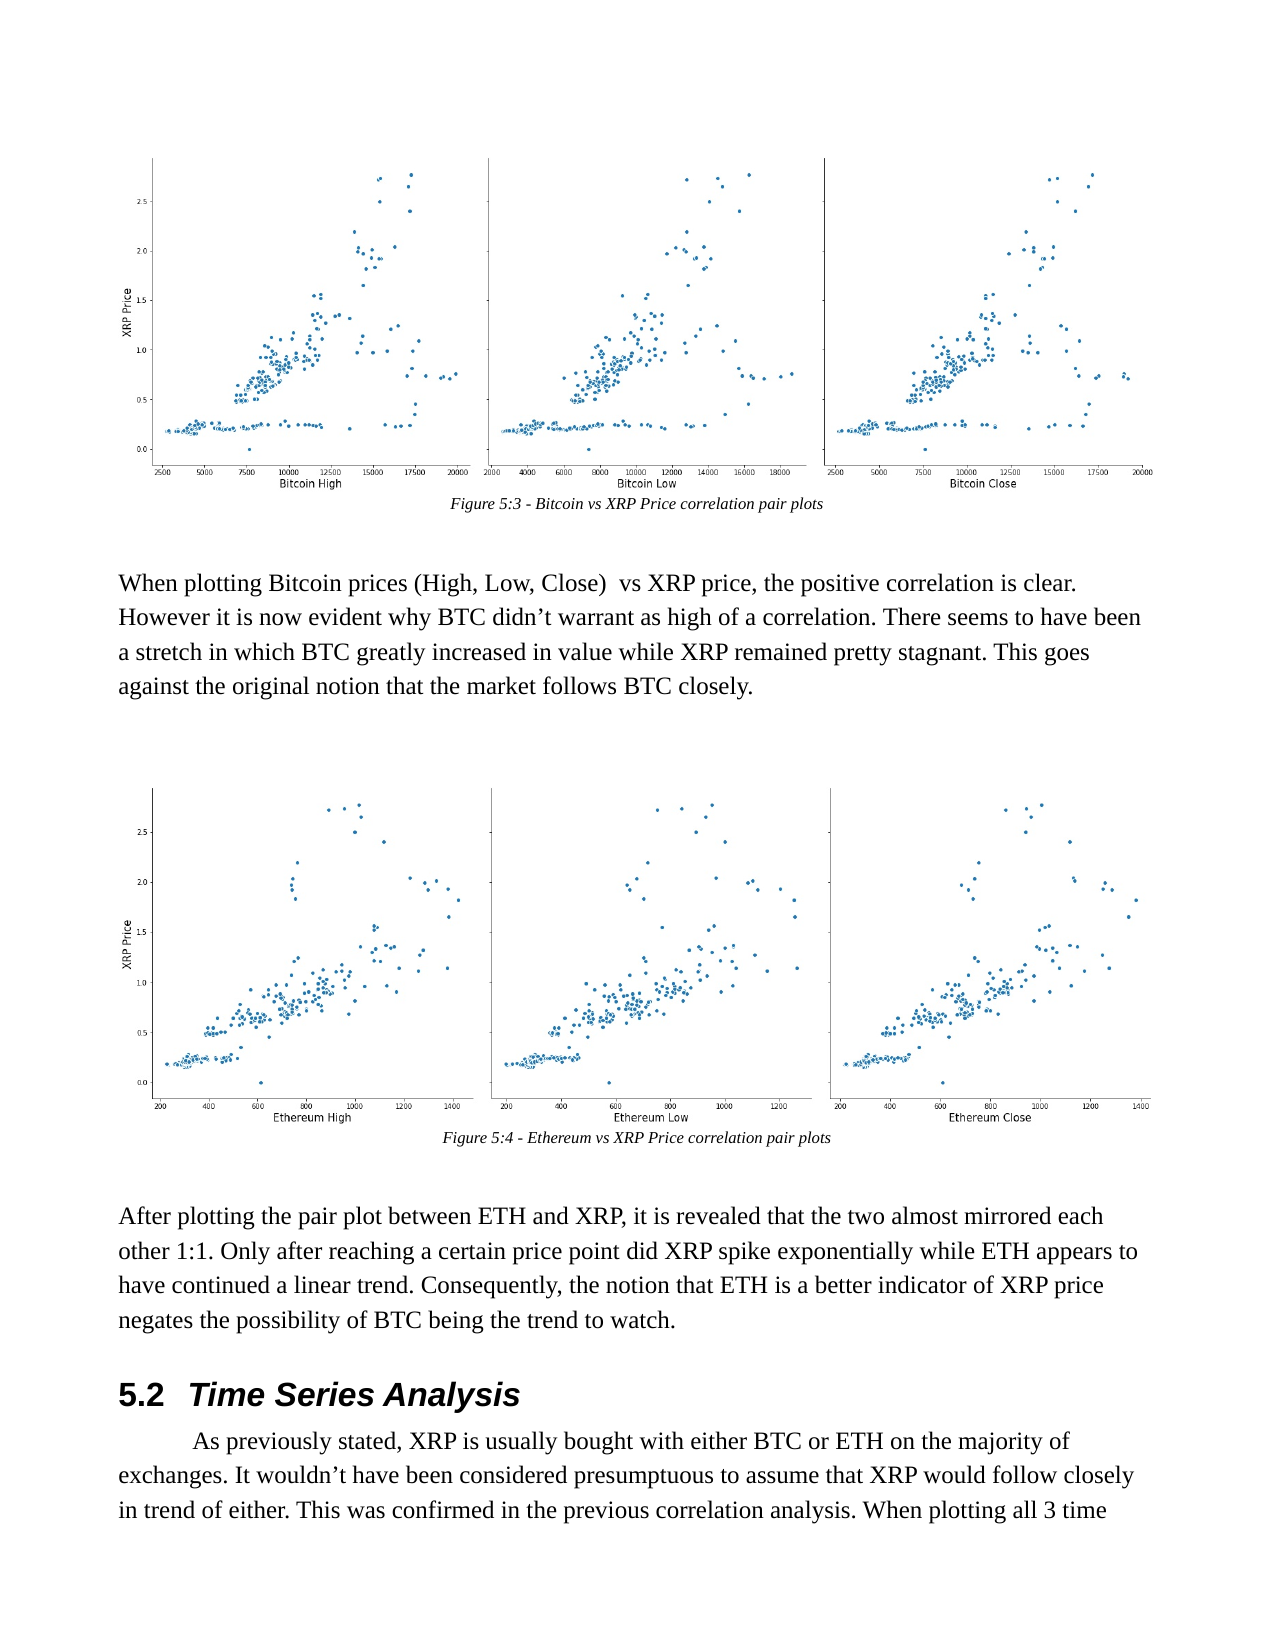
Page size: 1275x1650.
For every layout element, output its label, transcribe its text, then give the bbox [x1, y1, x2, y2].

text After plotting the pair plot between ETH and XRP, it is revealed that the two almost mirrored each other 1:1. Only after reaching a certain price point did XRP spike exponentially while ETH appears to have continued a linear trend. Consequently, the notion that ETH is a better indicator of XRP price negates the possibility of BTC being the trend to watch. [118, 1201, 1157, 1333]
picture [118, 151, 1157, 494]
text Figure 5:4 - Ethereum vs XRP Price correlation pair plots [118, 1128, 1157, 1147]
subtitle Time Series Analysis [118, 1375, 1157, 1413]
text As previously stated, XRP is usually bought with either BTC or ETH on the majority of exchanges. It wouldn’t have been considered presumptuous to assume that XRP would follow closely in trend of either. This was confirmed in the previous correlation analysis. When plotting all 3 time [118, 1426, 1157, 1523]
text When plotting Bitcoin prices (High, Low, Close) vs XRP price, the positive correlation is clear. However it is now evident why BTC didn’t warrant as high of a correlation. There seems to have been a stretch in which BTC greatly increased in value while XRP remained pretty stagnant. This goes against the original notion that the market follows BTC closely. [118, 568, 1157, 700]
picture [118, 782, 1157, 1128]
text Figure 5:3 - Bitcoin vs XRP Price correlation pair plots [118, 494, 1157, 513]
